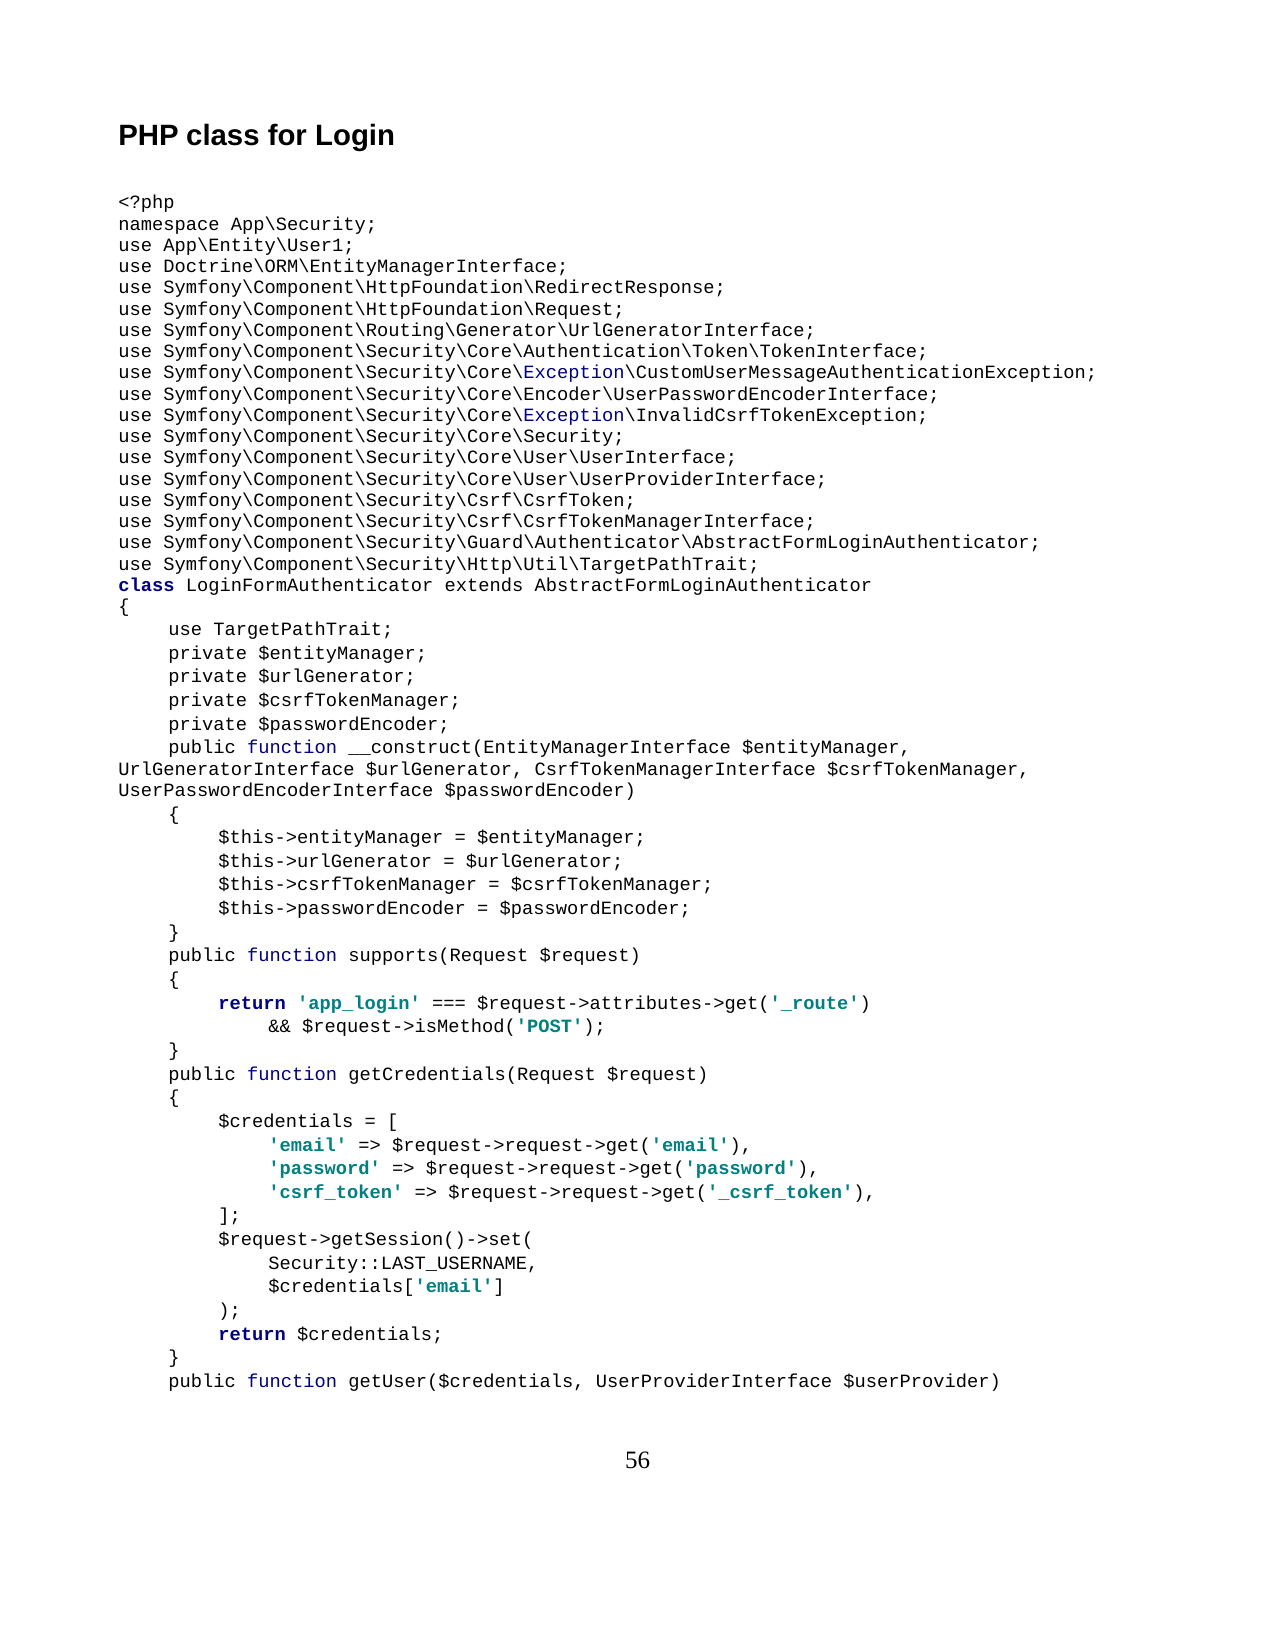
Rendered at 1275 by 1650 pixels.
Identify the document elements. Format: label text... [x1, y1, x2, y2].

text 'email' => $request->request->get('email'), [118, 1133, 1157, 1157]
text private $csrfTokenManager; [118, 689, 1157, 713]
text } [118, 1346, 1157, 1370]
text use Symfony\Component\Security\Core\Exception\InvalidCsrfTokenException; [118, 406, 1157, 427]
text { [118, 968, 1157, 992]
text ); [118, 1299, 1157, 1323]
text use Symfony\Component\Security\Core\Encoder\UserPasswordEncoderInterface; [118, 384, 1157, 406]
text $credentials = [ [118, 1110, 1157, 1133]
text public function getUser($credentials, UserProviderInterface $userProvider) [118, 1370, 1157, 1394]
text && $request->isMethod('POST'); [118, 1015, 1157, 1039]
text $request->getSession()->set( [118, 1228, 1157, 1252]
text use Symfony\Component\Routing\Generator\UrlGeneratorInterface; [118, 321, 1157, 342]
text use TargetPathTrait; [118, 618, 1157, 642]
text use Symfony\Component\Security\Core\User\UserInterface; [118, 448, 1157, 469]
text use Symfony\Component\Security\Http\Util\TargetPathTrait; [118, 554, 1157, 576]
text return 'app_login' === $request->attributes->get('_route') [118, 992, 1157, 1015]
text $this->urlGenerator = $urlGenerator; [118, 850, 1157, 873]
text use Symfony\Component\Security\Core\Authentication\Token\TokenInterface; [118, 342, 1157, 363]
text namespace App\Security; [118, 214, 1157, 236]
subtitle PHP class for Login [118, 118, 1157, 152]
text public function __construct(EntityManagerInterface $entityManager, UrlGeneratorInterface $urlGenerator, CsrfTokenManagerInterface $csrfTokenManager, UserPasswordEncoderInterface $passwordEncoder) [118, 736, 1157, 802]
text use Symfony\Component\Security\Guard\Authenticator\AbstractFormLoginAuthenticator; [118, 533, 1157, 554]
text } [118, 1039, 1157, 1063]
text private $entityManager; [118, 642, 1157, 665]
text use Doctrine\ORM\EntityManagerInterface; [118, 257, 1157, 278]
text class LoginFormAuthenticator extends AbstractFormLoginAuthenticator [118, 576, 1157, 597]
text private $urlGenerator; [118, 665, 1157, 689]
text $this->csrfTokenManager = $csrfTokenManager; [118, 873, 1157, 897]
text $this->entityManager = $entityManager; [118, 826, 1157, 850]
text { [118, 1086, 1157, 1110]
text use Symfony\Component\Security\Core\Security; [118, 427, 1157, 448]
text use Symfony\Component\HttpFoundation\Request; [118, 299, 1157, 321]
text use Symfony\Component\Security\Csrf\CsrfToken; [118, 491, 1157, 512]
text use App\Entity\User1; [118, 236, 1157, 257]
text use Symfony\Component\HttpFoundation\RedirectResponse; [118, 278, 1157, 299]
text Security::LAST_USERNAME, [118, 1252, 1157, 1275]
text { [118, 802, 1157, 826]
text public function getCredentials(Request $request) [118, 1063, 1157, 1086]
text return $credentials; [118, 1323, 1157, 1346]
text private $passwordEncoder; [118, 713, 1157, 736]
text { [118, 597, 1157, 618]
text ]; [118, 1204, 1157, 1228]
text use Symfony\Component\Security\Core\User\UserProviderInterface; [118, 469, 1157, 491]
text 'password' => $request->request->get('password'), [118, 1157, 1157, 1181]
text $credentials['email'] [118, 1275, 1157, 1299]
text $this->passwordEncoder = $passwordEncoder; [118, 897, 1157, 921]
text 'csrf_token' => $request->request->get('_csrf_token'), [118, 1181, 1157, 1204]
text use Symfony\Component\Security\Csrf\CsrfTokenManagerInterface; [118, 512, 1157, 533]
text <?php [118, 193, 1157, 214]
text } [118, 921, 1157, 944]
text use Symfony\Component\Security\Core\Exception\CustomUserMessageAuthenticationException; [118, 363, 1157, 384]
text public function supports(Request $request) [118, 944, 1157, 968]
